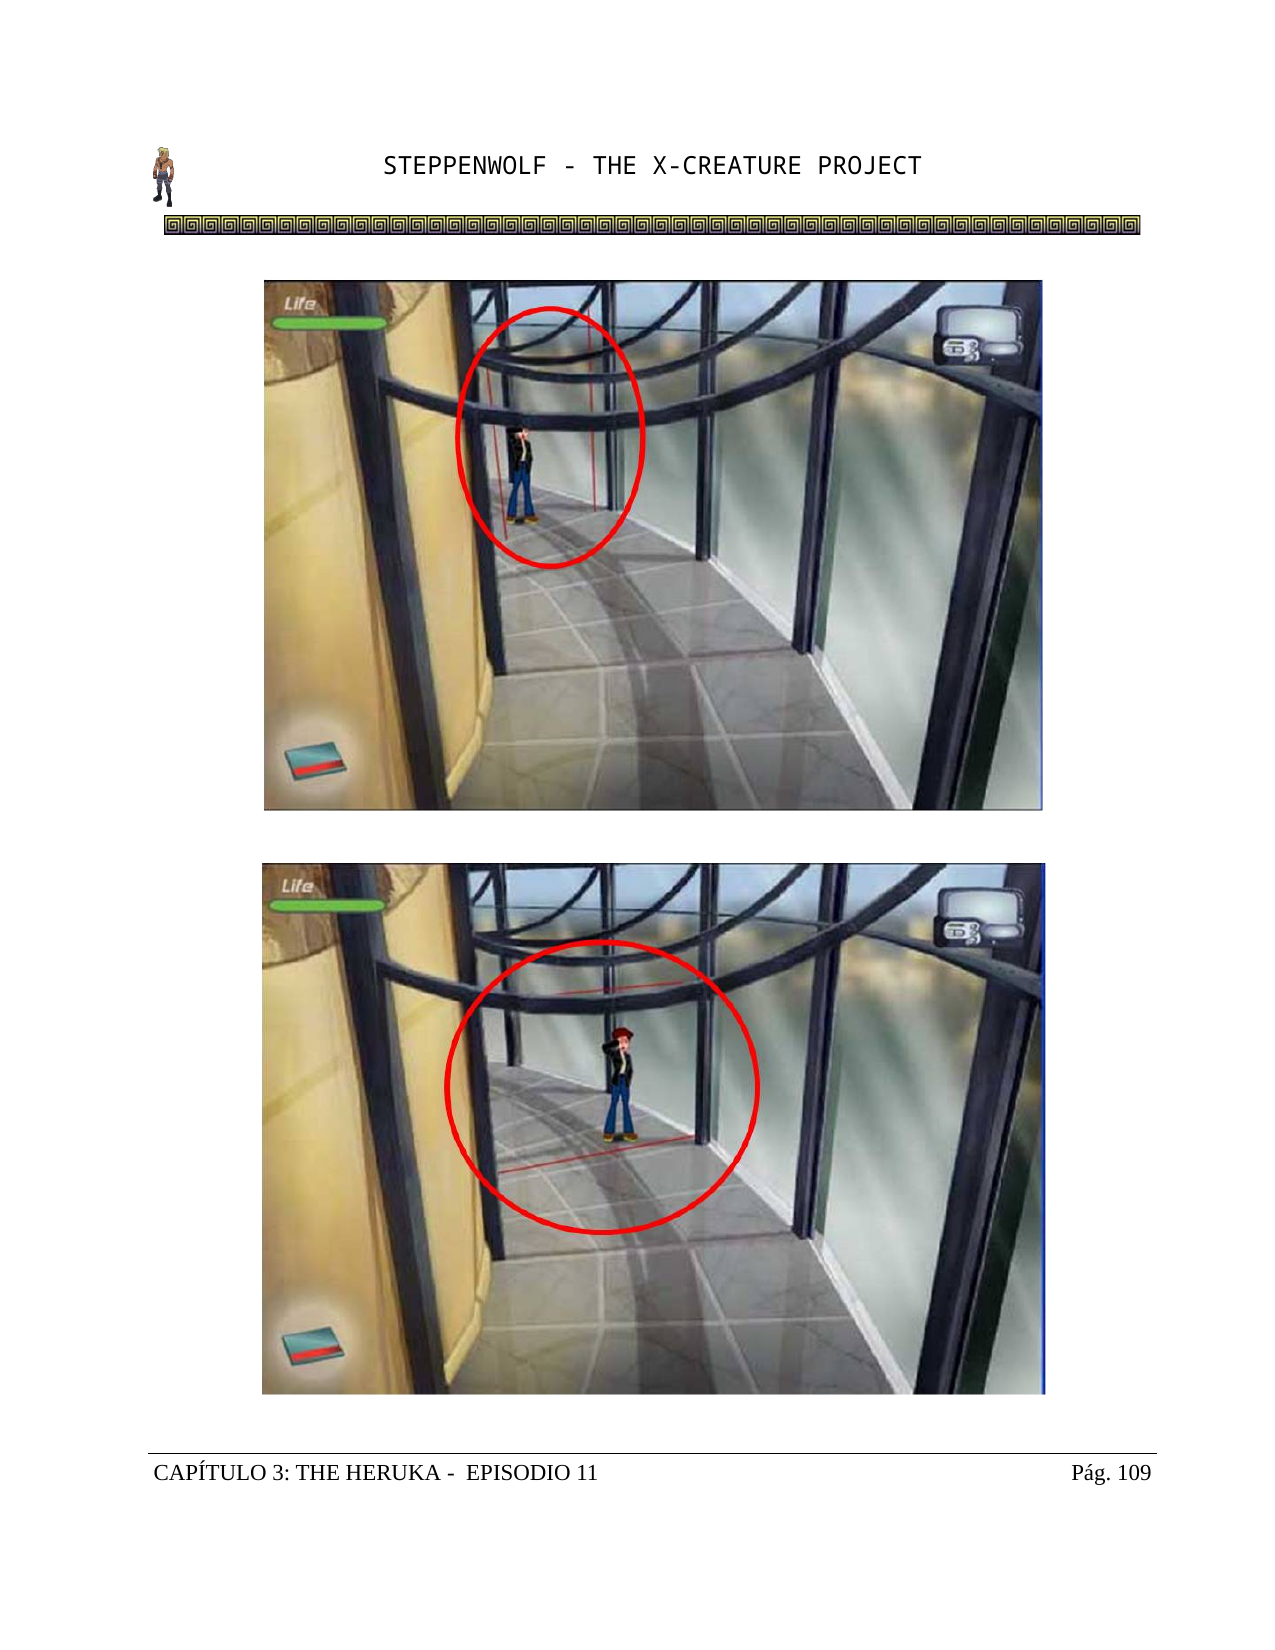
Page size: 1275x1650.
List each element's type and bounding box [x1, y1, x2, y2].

picture [261, 863, 1046, 1395]
picture [263, 279, 1043, 811]
picture [164, 215, 1141, 235]
picture [147, 147, 181, 207]
